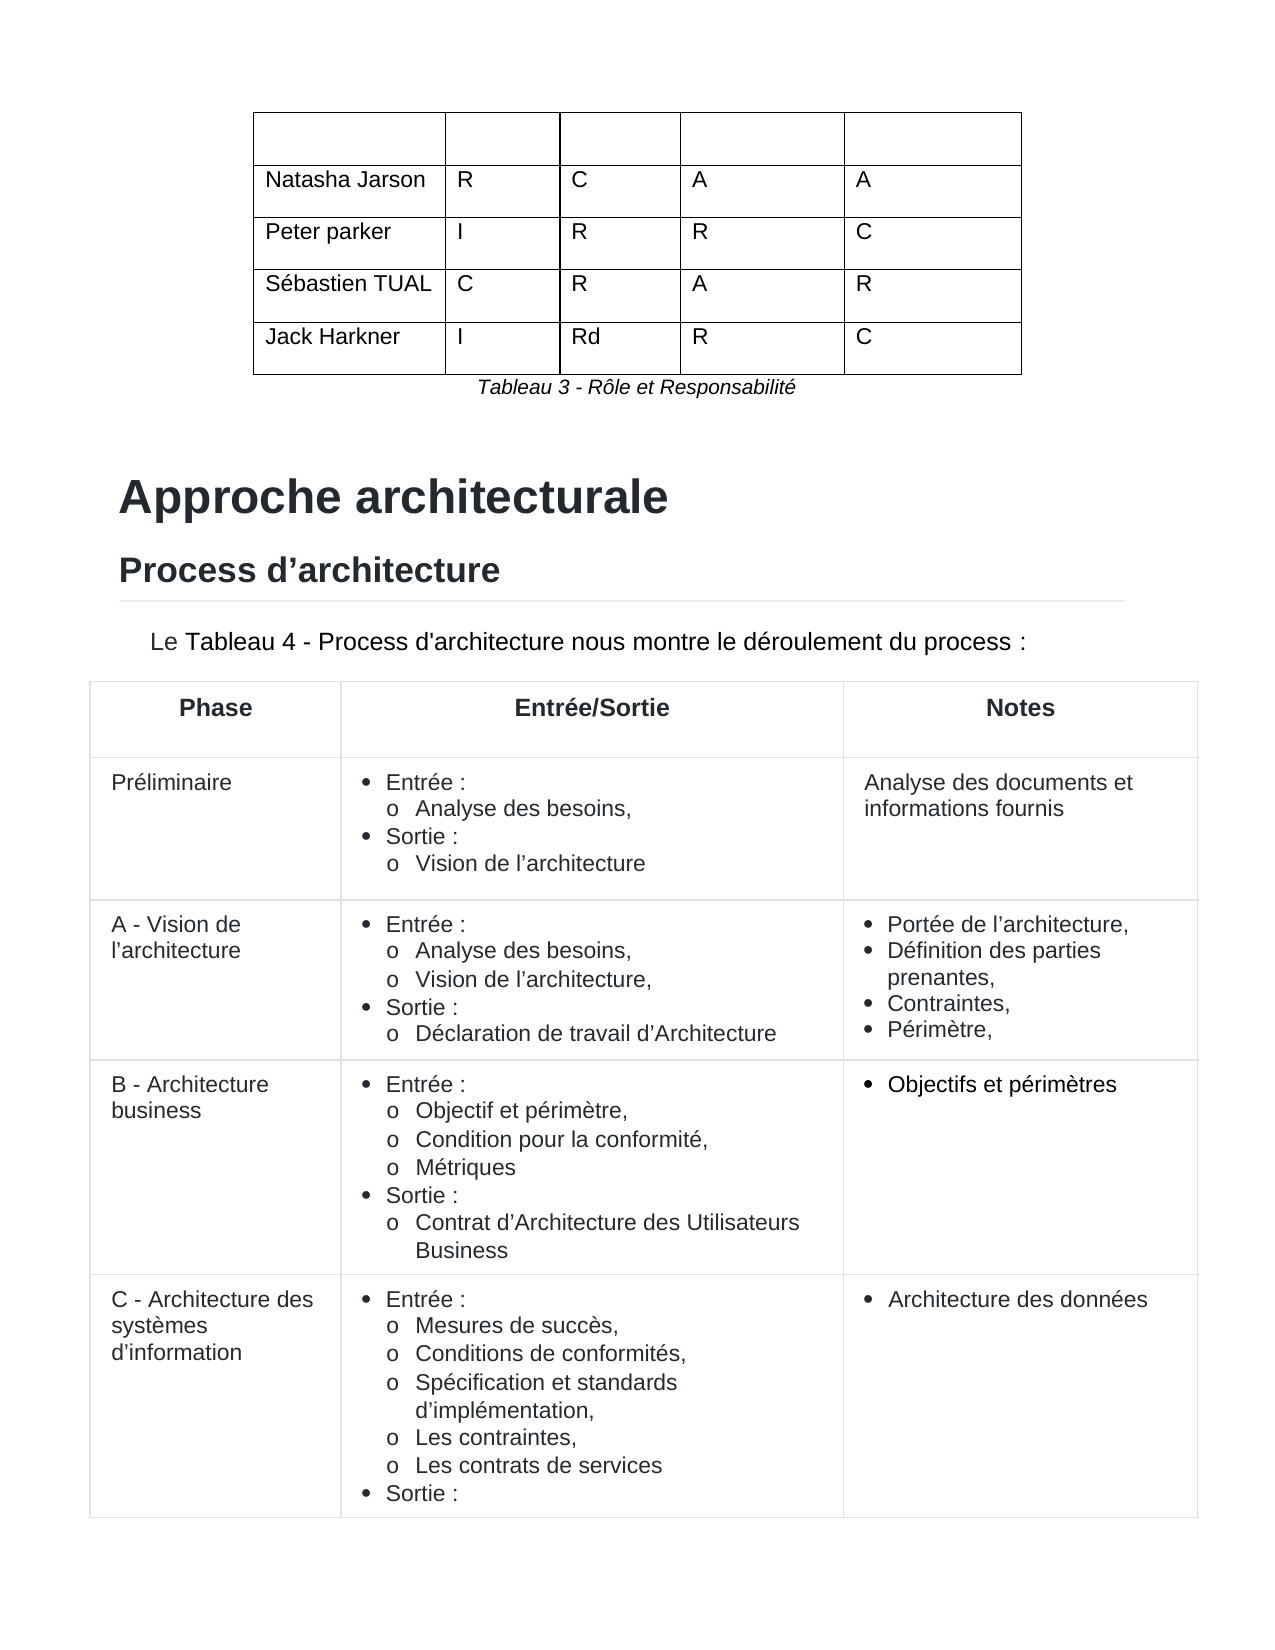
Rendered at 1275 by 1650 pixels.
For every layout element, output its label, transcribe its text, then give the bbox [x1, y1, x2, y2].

table_cell [446, 113, 559, 164]
table_header Entrée/Sortie [342, 682, 843, 757]
table_cell A - Vision de l’architecture [91, 901, 340, 1059]
table_cell C [446, 270, 559, 322]
table_cell Entrée : Analyse des besoins, Sortie : Vision de l’architecture [342, 758, 843, 899]
text Tableau 3 - Rôle et Responsabilité [150, 375, 1125, 399]
table_cell Portée de l’architecture, Définition des parties prenantes, Contraintes, Périmètre, [844, 901, 1197, 1059]
table_cell Architecture des données [844, 1275, 1197, 1517]
table_cell [845, 113, 1021, 164]
subtitle Approche architecturale [119, 469, 1125, 524]
table_header Notes [844, 682, 1197, 757]
table_cell Peter parker [254, 218, 445, 269]
table_cell [254, 113, 445, 164]
table_cell [561, 113, 680, 164]
text Le Tableau 4 - Process d'architecture nous montre le déroulement du process : [150, 627, 1125, 656]
table_cell R [845, 270, 1021, 322]
table_cell A [681, 270, 844, 322]
table_cell Objectifs et périmètres [844, 1061, 1197, 1274]
table_header Phase [91, 682, 340, 757]
table_cell R [681, 323, 844, 374]
subtitle Process d’architecture [119, 549, 1125, 600]
table_cell Préliminaire [91, 758, 340, 899]
table_cell Entrée : Analyse des besoins, Vision de l’architecture, Sortie : Déclaration de travail d’Architecture [342, 901, 843, 1059]
table_cell B - Architecture business [91, 1061, 340, 1274]
table_cell [681, 113, 844, 164]
table_cell I [446, 218, 559, 269]
table_cell R [681, 218, 844, 269]
table_cell Rd [561, 323, 680, 374]
table_cell Sébastien TUAL [254, 270, 445, 322]
table_cell Natasha Jarson [254, 166, 445, 217]
table_cell R [446, 166, 559, 217]
table_cell C - Architecture des systèmes d’information [91, 1275, 340, 1517]
table_cell Entrée : Objectif et périmètre, Condition pour la conformité, Métriques Sortie : Contrat d’Architecture des Utilisateurs Business [342, 1061, 843, 1274]
table_cell R [561, 218, 680, 269]
table_cell Jack Harkner [254, 323, 445, 374]
table_cell Entrée : Mesures de succès, Conditions de conformités, Spécification et standards d’implémentation, Les contraintes, Les contrats de services Sortie : Contrat d’Architecture des Utilisateurs Business [342, 1275, 843, 1517]
table_cell A [681, 166, 844, 217]
table_cell A [845, 166, 1021, 217]
table_cell C [845, 323, 1021, 374]
table_cell C [845, 218, 1021, 269]
table_cell I [446, 323, 559, 374]
table_cell Analyse des documents et informations fournis [844, 758, 1197, 899]
table_cell C [561, 166, 680, 217]
table_cell R [561, 270, 680, 322]
